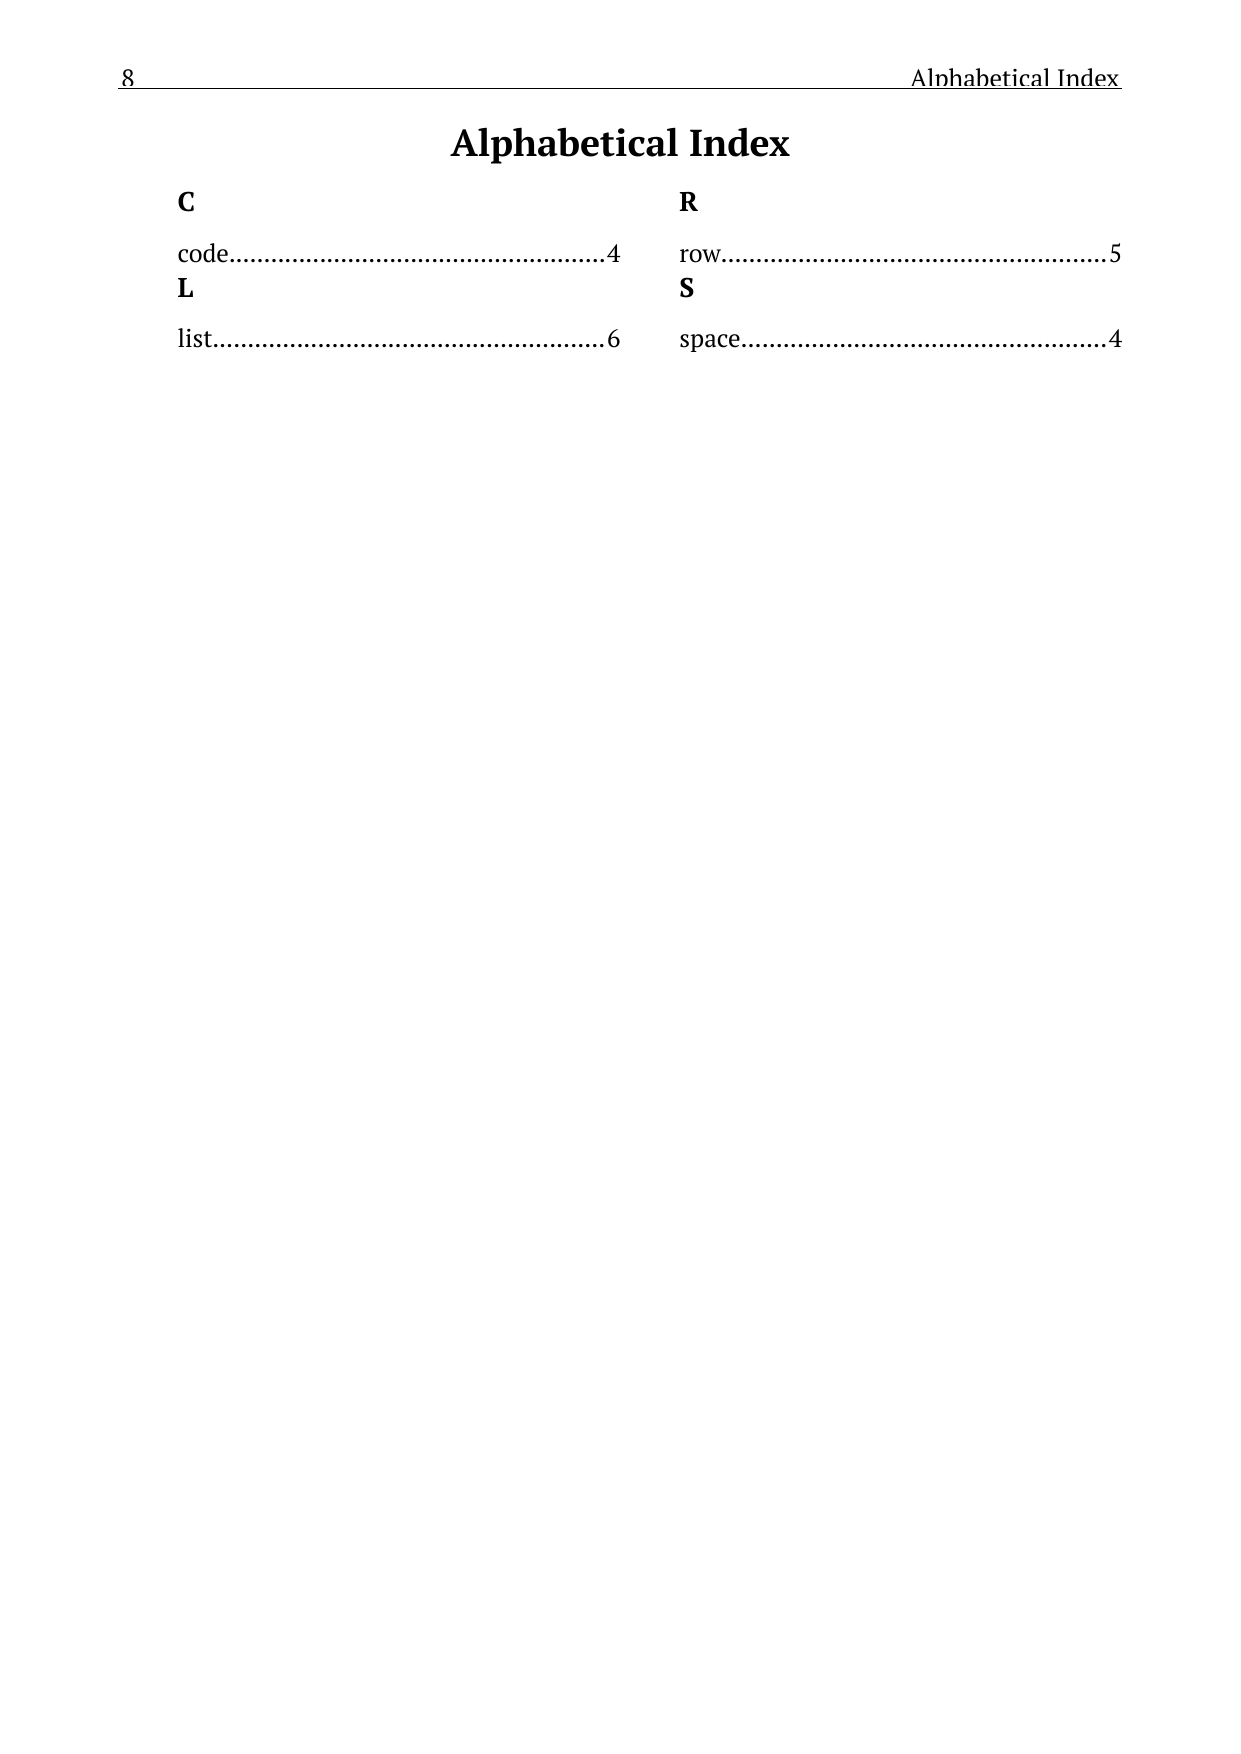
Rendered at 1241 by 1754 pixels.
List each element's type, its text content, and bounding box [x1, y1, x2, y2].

title Alphabetical Index [118, 118, 1122, 167]
text row 5 [679, 237, 1122, 269]
text S [679, 269, 1122, 304]
text R [679, 184, 1122, 219]
text list 6 [177, 322, 620, 355]
text space 4 [679, 322, 1122, 355]
text code 4 [177, 237, 620, 269]
text L [177, 269, 620, 304]
text C [177, 184, 620, 219]
